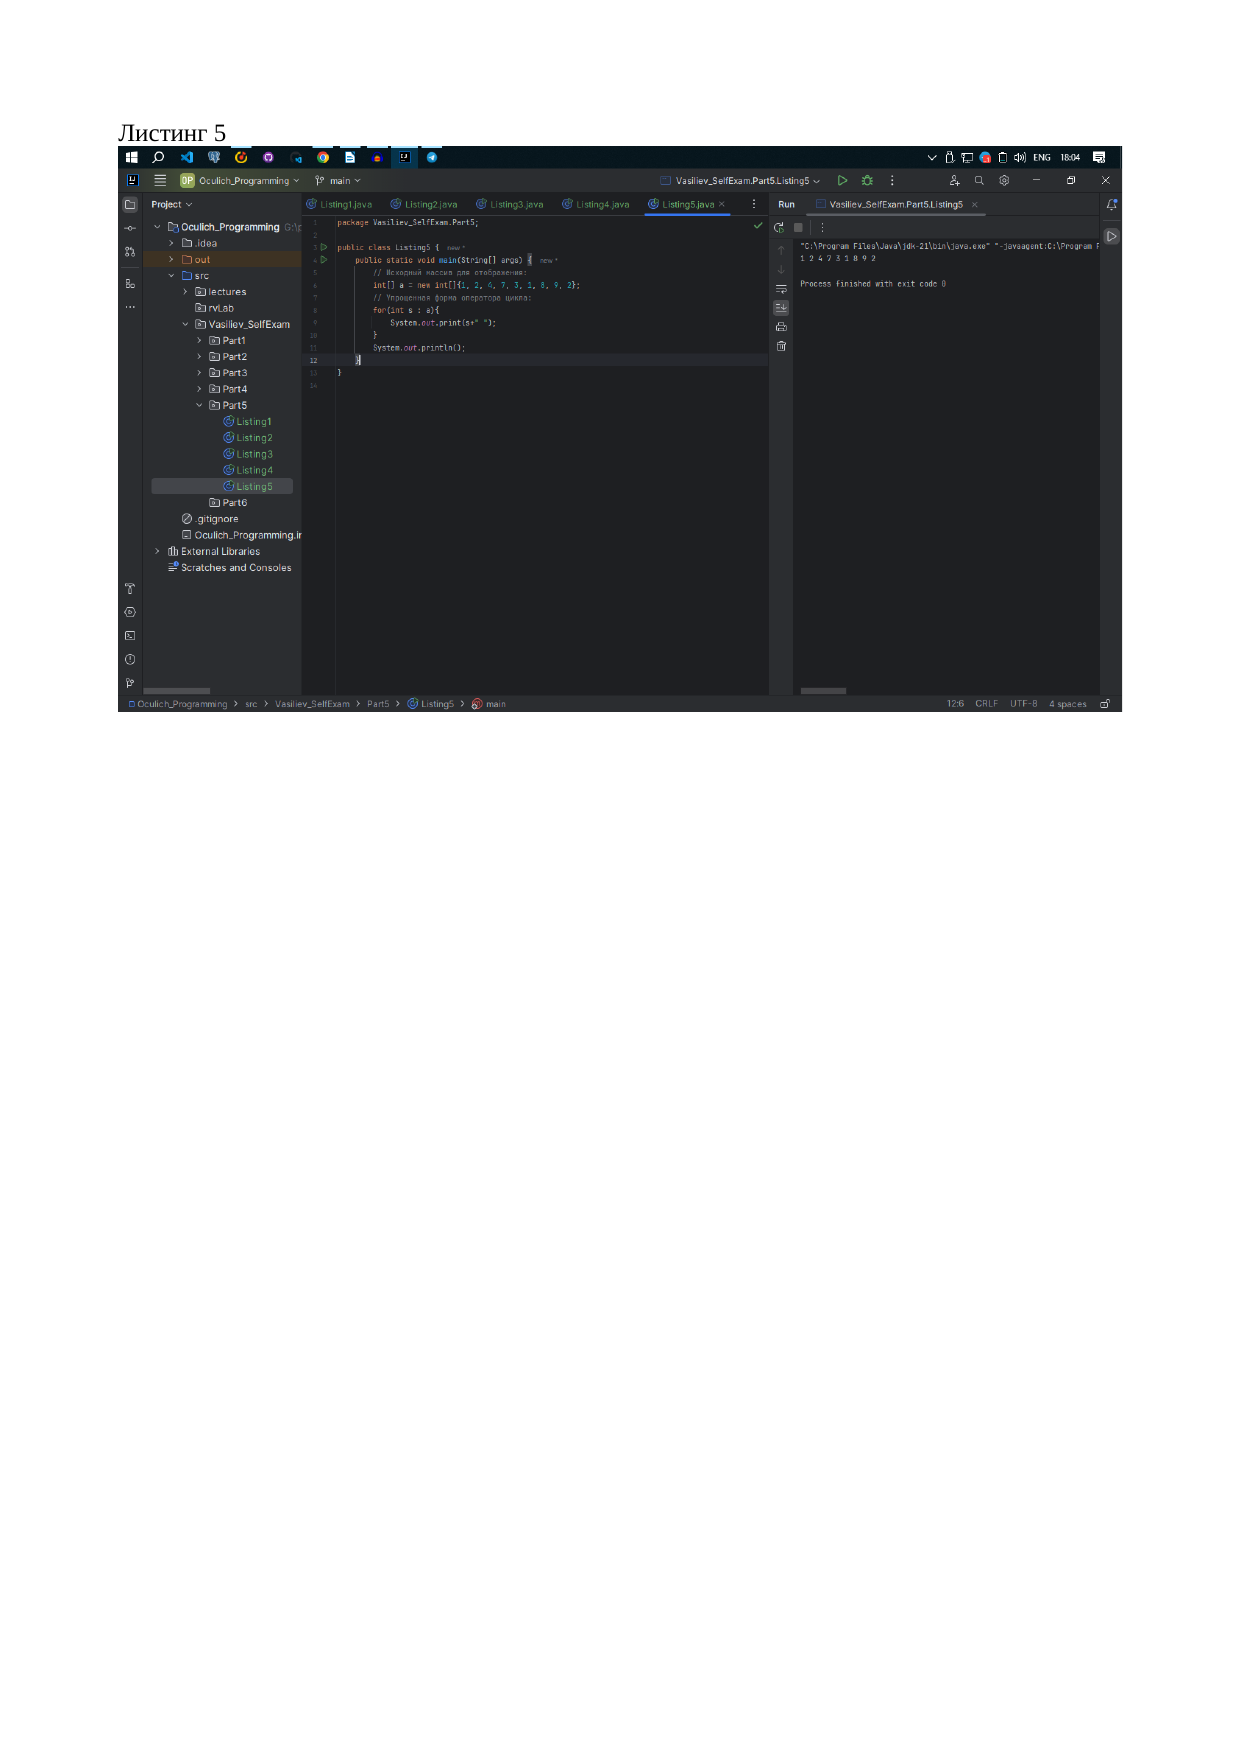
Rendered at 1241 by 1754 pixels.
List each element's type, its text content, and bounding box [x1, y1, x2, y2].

picture [118, 146, 1123, 712]
text Листинг 5 [118, 118, 1122, 146]
